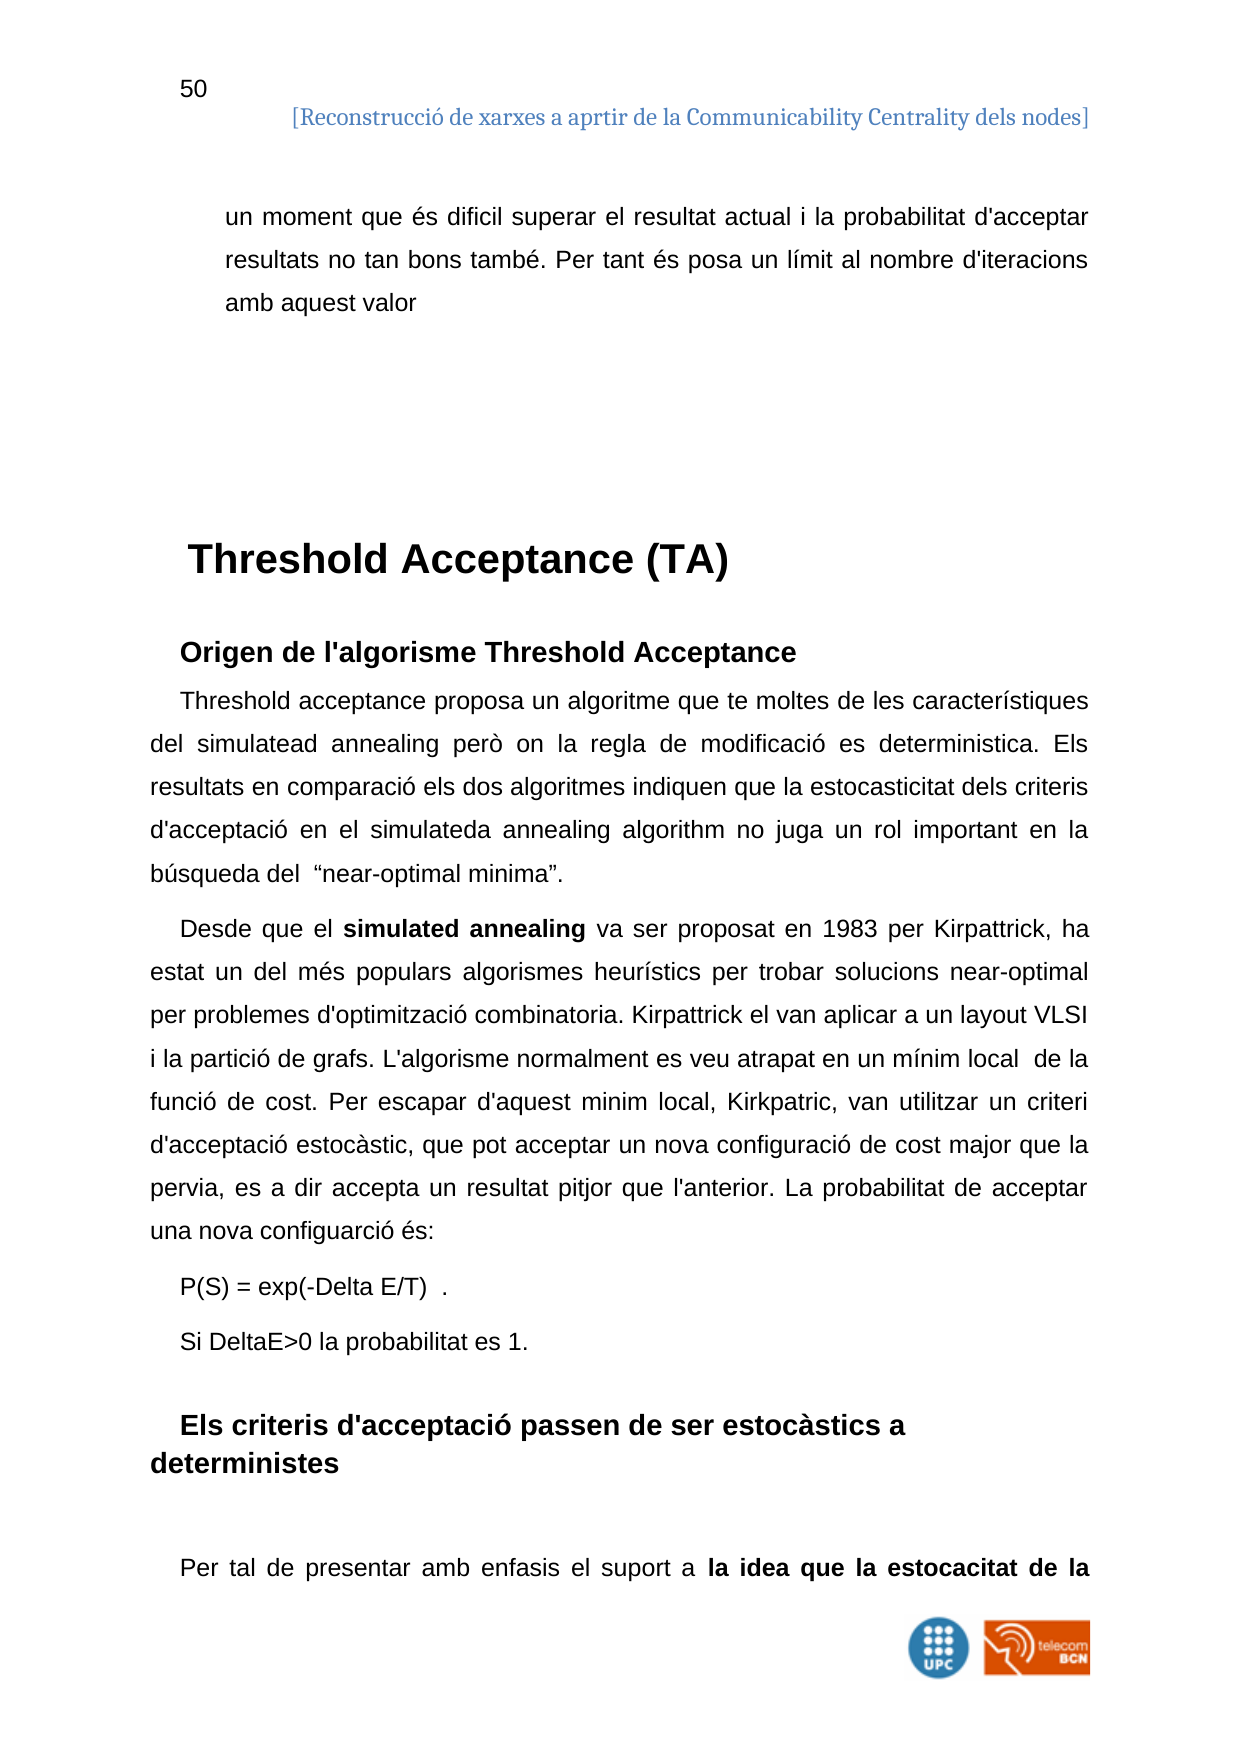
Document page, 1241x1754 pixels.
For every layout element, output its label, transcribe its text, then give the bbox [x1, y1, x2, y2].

text Desde que el simulated annealing va ser proposat en 1983 per Kirpattrick, ha estat un del més populars algorismes heurístics per trobar solucions near-optimal per problemes d'optimització combinatoria. Kirpattrick el van aplicar a un layout VLSI i la partició de grafs. L'algorisme normalment es veu atrapat en un mínim local de la funció de cost. Per escapar d'aquest minim local, Kirkpatric, van utilitzar un criteri d'acceptació estocàstic, que pot acceptar un nova configuració de cost major que la pervia, es a dir accepta un resultat pitjor que l'anterior. La probabilitat de acceptar una nova configuarció és: [150, 914, 1090, 1245]
picture [904, 1614, 1091, 1681]
text Threshold acceptance proposa un algoritme que te moltes de les característiques del simulatead annealing però on la regla de modificació es deterministica. Els resultats en comparació els dos algoritmes indiquen que la estocasticitat dels criteris d'acceptació en el simulateda annealing algorithm no juga un rol important en la búsqueda del “near-optimal minima”. [150, 686, 1090, 887]
list un moment que és dificil superar el resultat actual i la probabilitat d'acceptar resultats no tan bons també. Per tant és posa un límit al nombre d'iteracions amb aquest valor [187, 202, 1090, 317]
subtitle Threshold Acceptance (TA) [187, 534, 1090, 582]
subtitle Origen de l'algorisme Threshold Acceptance [150, 635, 1090, 669]
subtitle Els criteris d'acceptació passen de ser estocàstics a deterministes [150, 1408, 1090, 1480]
text Per tal de presentar amb enfasis el suport a la idea que la estocacitat de la [150, 1553, 1090, 1582]
text P(S) = exp(-Delta E/T) . [150, 1272, 1090, 1301]
text Si DeltaE>0 la probabilitat es 1. [150, 1327, 1090, 1356]
